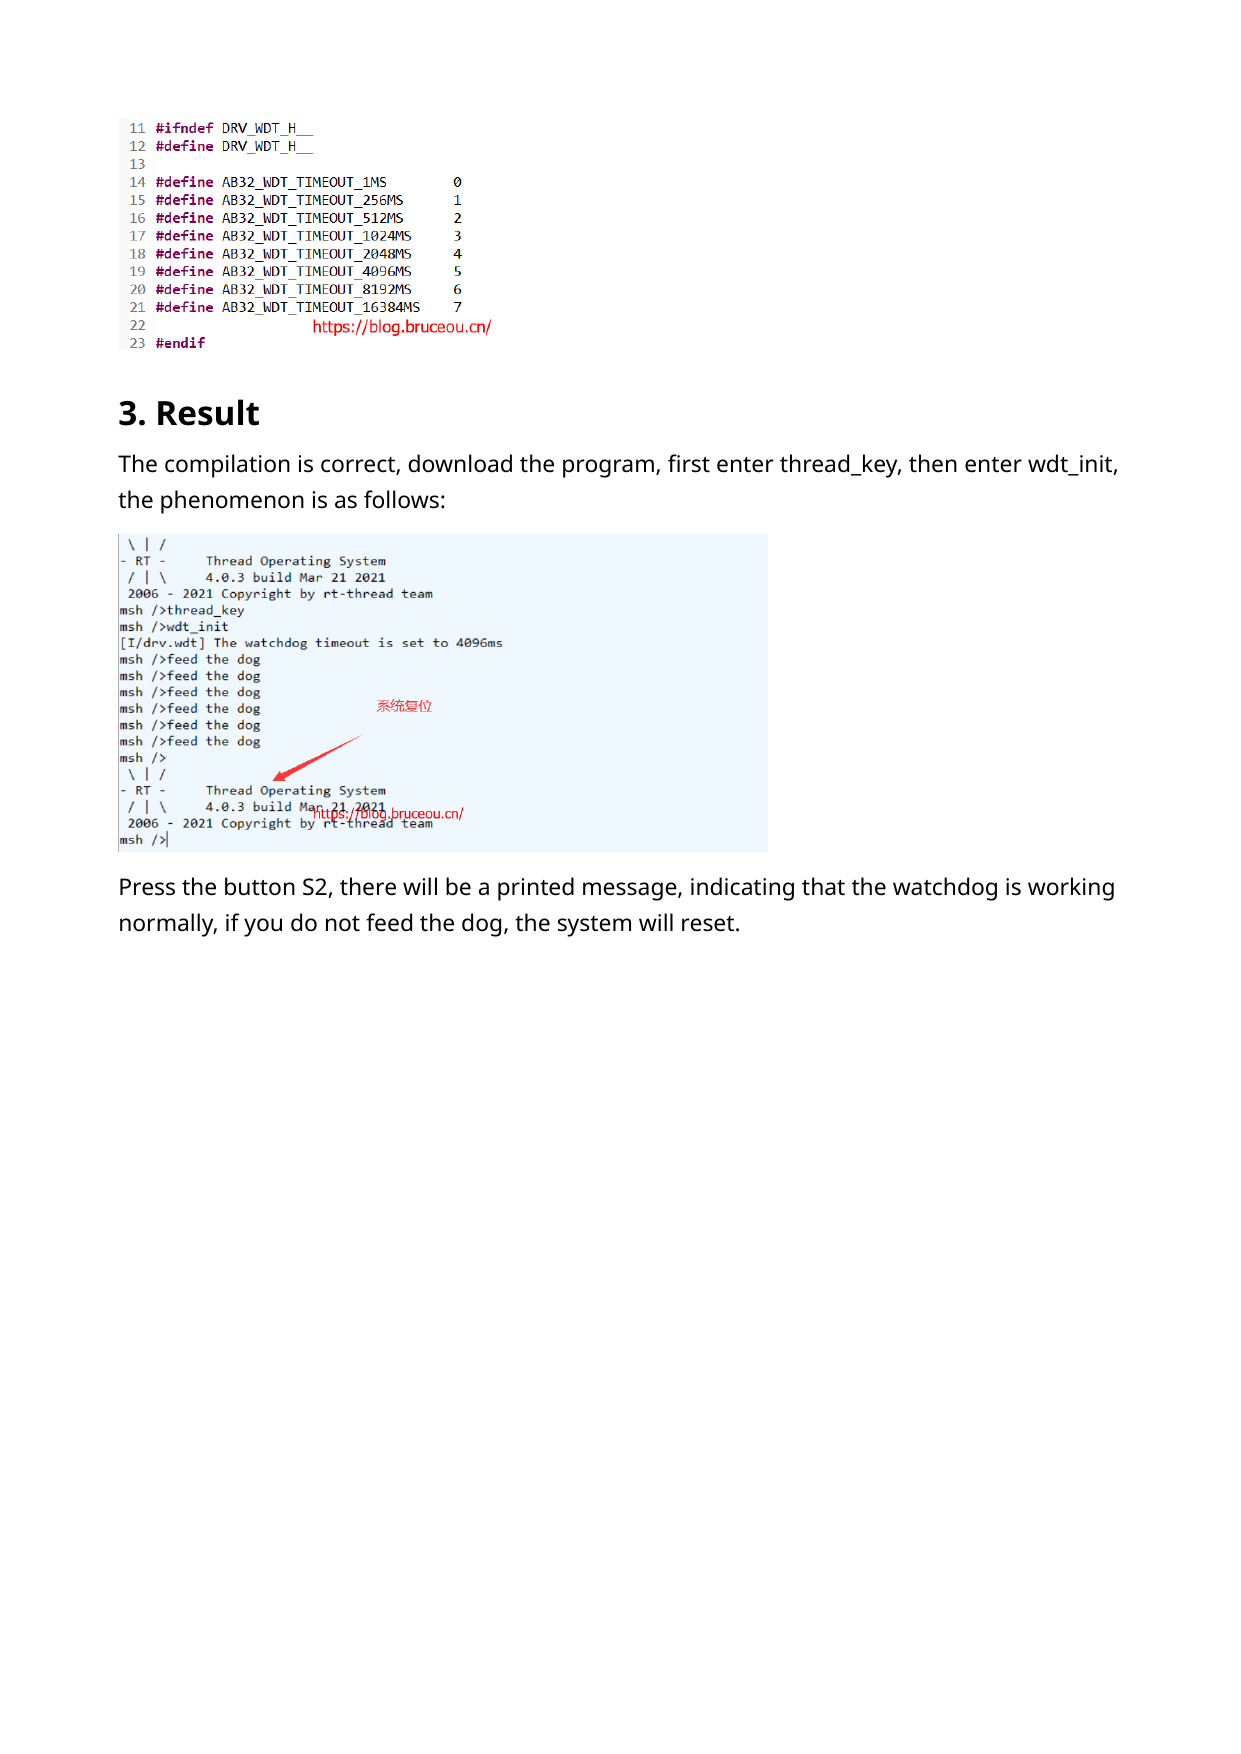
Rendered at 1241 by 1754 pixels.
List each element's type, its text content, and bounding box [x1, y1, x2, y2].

picture [118, 534, 768, 852]
picture [118, 118, 768, 350]
subtitle 3. Result [118, 390, 1122, 435]
text Press the button S2, there will be a printed message, indicating that the watchdog is working normally, if you do not feed the dog, the system will reset. [118, 871, 1122, 938]
text The compilation is correct, download the program, first enter thread_key, then enter wdt_init, the phenomenon is as follows: [118, 448, 1122, 515]
